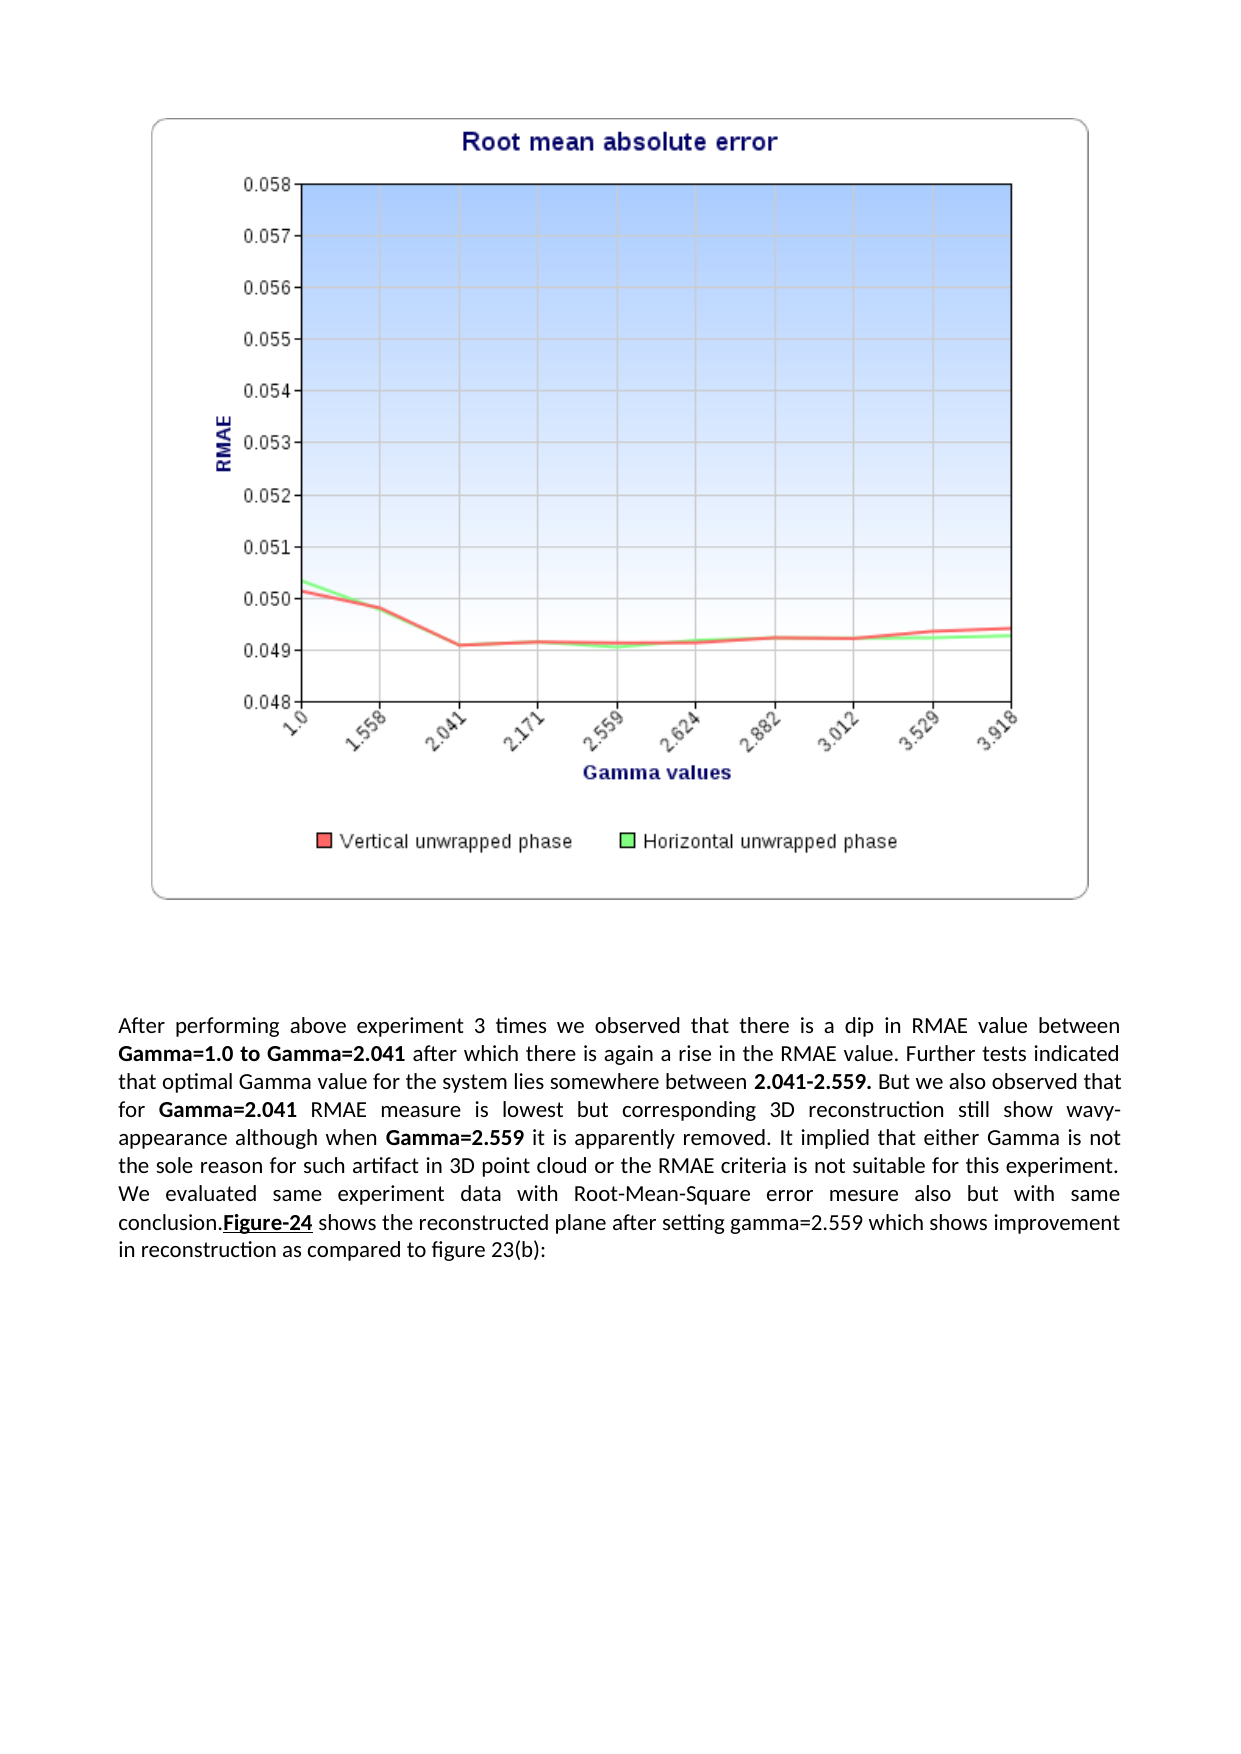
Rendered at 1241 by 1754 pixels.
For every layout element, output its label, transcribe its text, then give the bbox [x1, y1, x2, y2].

text After performing above experiment 3 times we observed that there is a dip in RMAE value between Gamma=1.0 to Gamma=2.041 after which there is again a rise in the RMAE value. Further tests indicated that optimal Gamma value for the system lies somewhere between 2.041-2.559. But we also observed that for Gamma=2.041 RMAE measure is lowest but corresponding 3D reconstruction still show wavy-appearance although when Gamma=2.559 it is apparently removed. It implied that either Gamma is not the sole reason for such artifact in 3D point cloud or the RMAE criteria is not suitable for this experiment. We evaluated same experiment data with Root-Mean-Square error mesure also but with same conclusion.Figure-24 shows the reconstructed plane after setting gamma=2.559 which shows improvement in reconstruction as compared to figure 23(b): [118, 1011, 1122, 1264]
picture [151, 118, 1089, 900]
